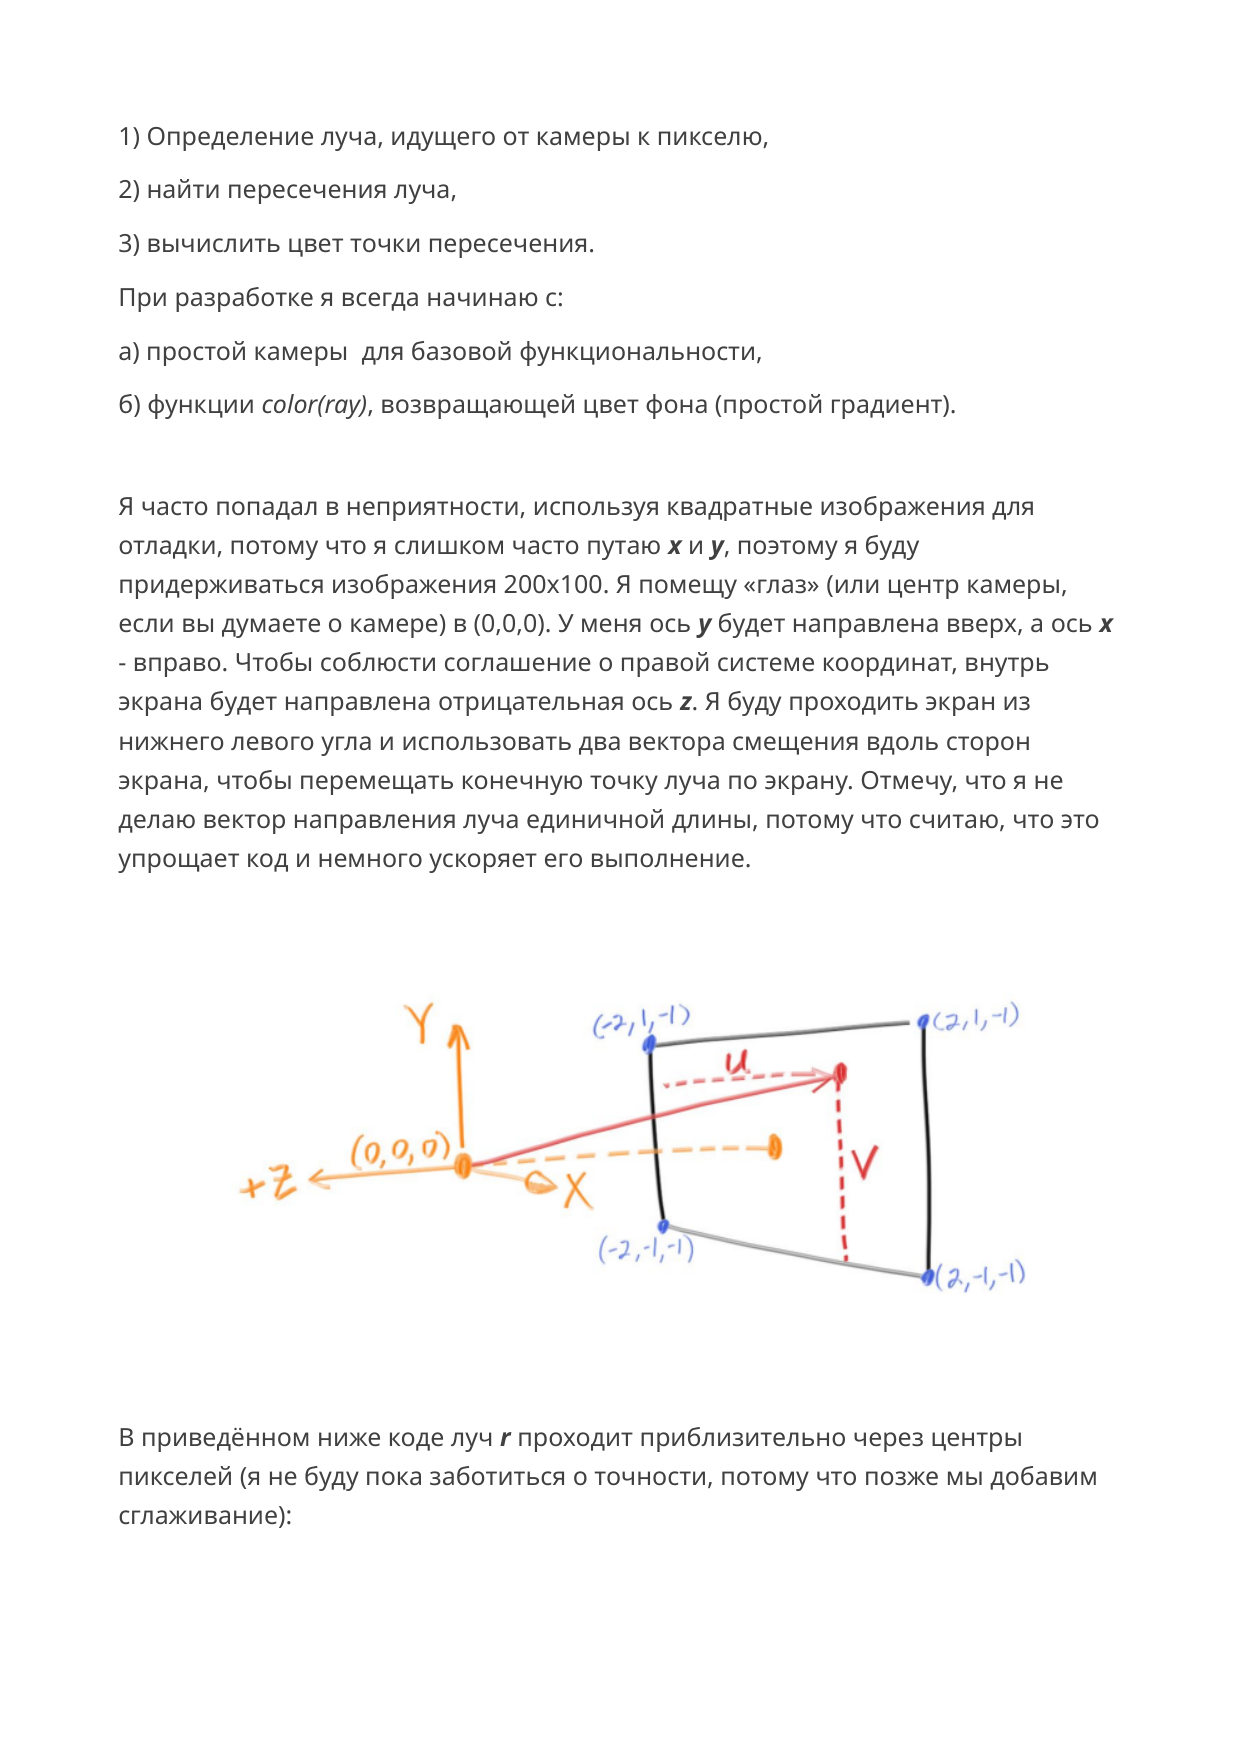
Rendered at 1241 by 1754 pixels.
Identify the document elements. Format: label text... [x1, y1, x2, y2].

text При разработке я всегда начинаю с: [118, 279, 1122, 313]
text 1) Определение луча, идущего от камеры к пикселю, [118, 118, 1122, 152]
picture [185, 942, 1055, 1301]
text Я часто попадал в неприятности, используя квадратные изображения для отладки, потому что я слишком часто путаю x и y, поэтому я буду придерживаться изображения 200x100. Я помещу «глаз» (или центр камеры, если вы думаете о камере) в (0,0,0). У меня ось y будет направлена вверх, а ось x - вправо. Чтобы соблюсти соглашение о правой системе координат, внутрь экрана будет направлена отрицательная ось z. Я буду проходить экран из нижнего левого угла и использовать два вектора смещения вдоль сторон экрана, чтобы перемещать конечную точку луча по экрану. Отмечу, что я не делаю вектор направления луча единичной длины, потому что считаю, что это упрощает код и немного ускоряет его выполнение. [118, 488, 1122, 875]
text а) простой камеры для базовой функциональности, [118, 333, 1122, 367]
text В приведённом ниже коде луч r проходит приблизительно через центры пикселей (я не буду пока заботиться о точности, потому что позже мы добавим сглаживание): [118, 1419, 1122, 1532]
text б) функции color(ray), возвращающей цвет фона (простой градиент). [118, 387, 1122, 421]
text 2) найти пересечения луча, [118, 172, 1122, 206]
text 3) вычислить цвет точки пересечения. [118, 226, 1122, 260]
